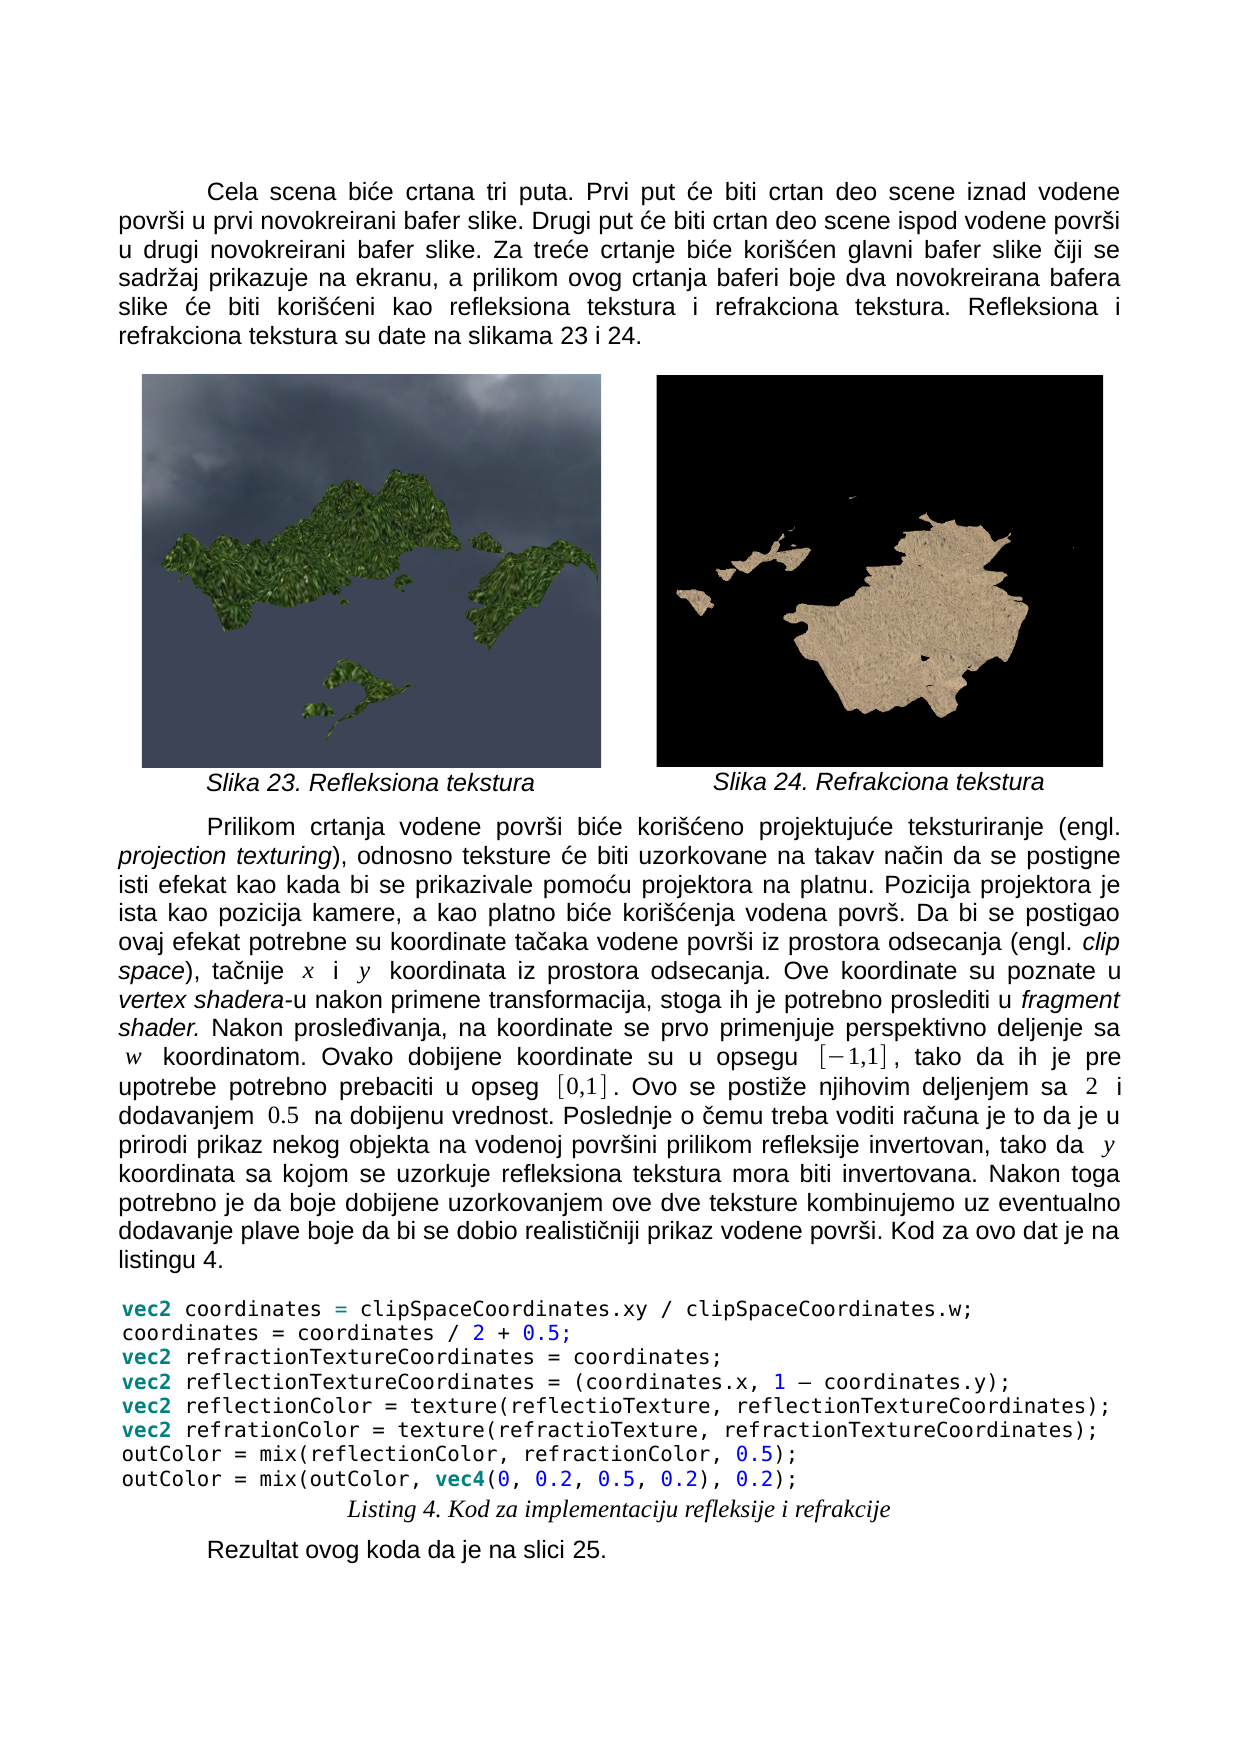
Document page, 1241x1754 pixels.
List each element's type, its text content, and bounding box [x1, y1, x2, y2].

picture [141, 374, 602, 768]
text Prilikom crtanja vodene površi biće korišćeno projektujuće teksturiranje (engl. projection texturing), odnosno teksture će biti uzorkovane na takav način da se postigne isti efekat kao kada bi se prikazivale pomoću projektora na platnu. Pozicija projektora je ista kao pozicija kamere, a kao platno biće korišćenja vodena površ. Da bi se postigao ovaj efekat potrebne su koordinate tačaka vodene površi iz prostora odsecanja (engl. clip space), tačnije i koordinata iz prostora odsecanja. Ove koordinate su poznate u vertex shadera-u nakon primene transformacija, stoga ih je potrebno proslediti u fragment shader. Nakon prosleđivanja, na koordinate se prvo primenjuje perspektivno deljenje sa koordinatom. Ovako dobijene koordinate su u opsegu , tako da ih je pre upotrebe potrebno prebaciti u opseg . Ovo se postiže njihovim deljenjem sa i dodavanjem na dobijenu vrednost. Poslednje o čemu treba voditi računa je to da je u prirodi prikaz nekog objekta na vodenoj površini prilikom refleksije invertovan, tako da koordinata sa kojom se uzorkuje refleksiona tekstura mora biti invertovana. Nakon toga potrebno je da boje dobijene uzorkovanjem ove dve teksture kombinujemo uz eventualno dodavanje plave boje da bi se dobio realističniji prikaz vodene površi. Kod za ovo dat je na listingu 4. [118, 362, 1122, 1274]
list Listing 4. Kod za implementaciju refleksije i refrakcije [122, 1309, 1119, 1523]
text Cela scena biće crtana tri puta. Prvi put će biti crtan deo scene iznad vodene površi u prvi novokreirani bafer slike. Drugi put će biti crtan deo scene ispod vodene površi u drugi novokreirani bafer slike. Za treće crtanje biće korišćen glavni bafer slike čiji se sadržaj prikazuje na ekranu, a prilikom ovog crtanja baferi boje dva novokreirana bafera slike će biti korišćeni kao refleksiona tekstura i refrakciona tekstura. Refleksiona i refrakciona tekstura su date na slikama 23 i 24. [118, 177, 1122, 350]
picture [656, 375, 1104, 767]
text Slika 23. Refleksiona tekstura [142, 768, 601, 797]
text Slika 24. Refrakciona tekstura [657, 767, 1103, 795]
text Rezultat ovog koda da je na slici 25. [118, 1286, 1122, 1564]
